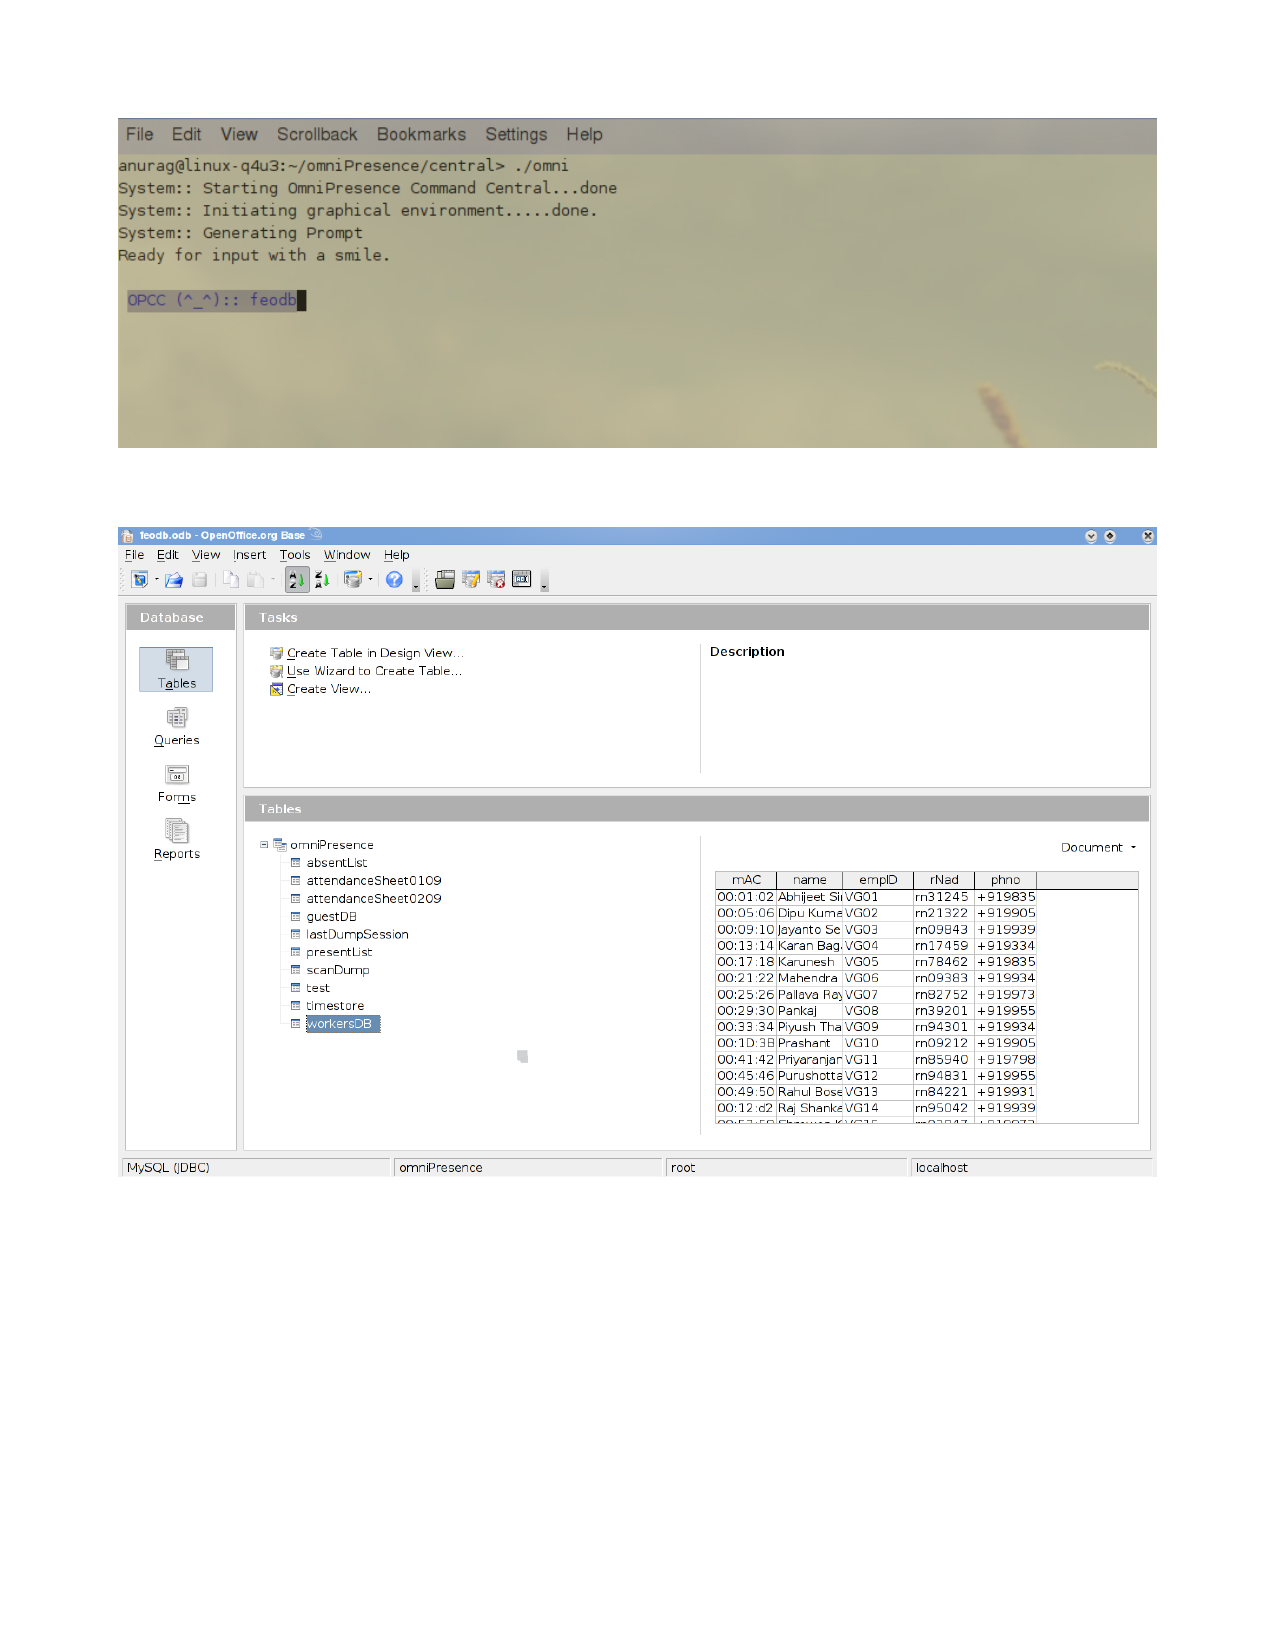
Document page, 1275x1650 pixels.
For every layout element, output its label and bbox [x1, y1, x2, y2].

picture [118, 527, 1157, 1177]
picture [118, 118, 1157, 448]
